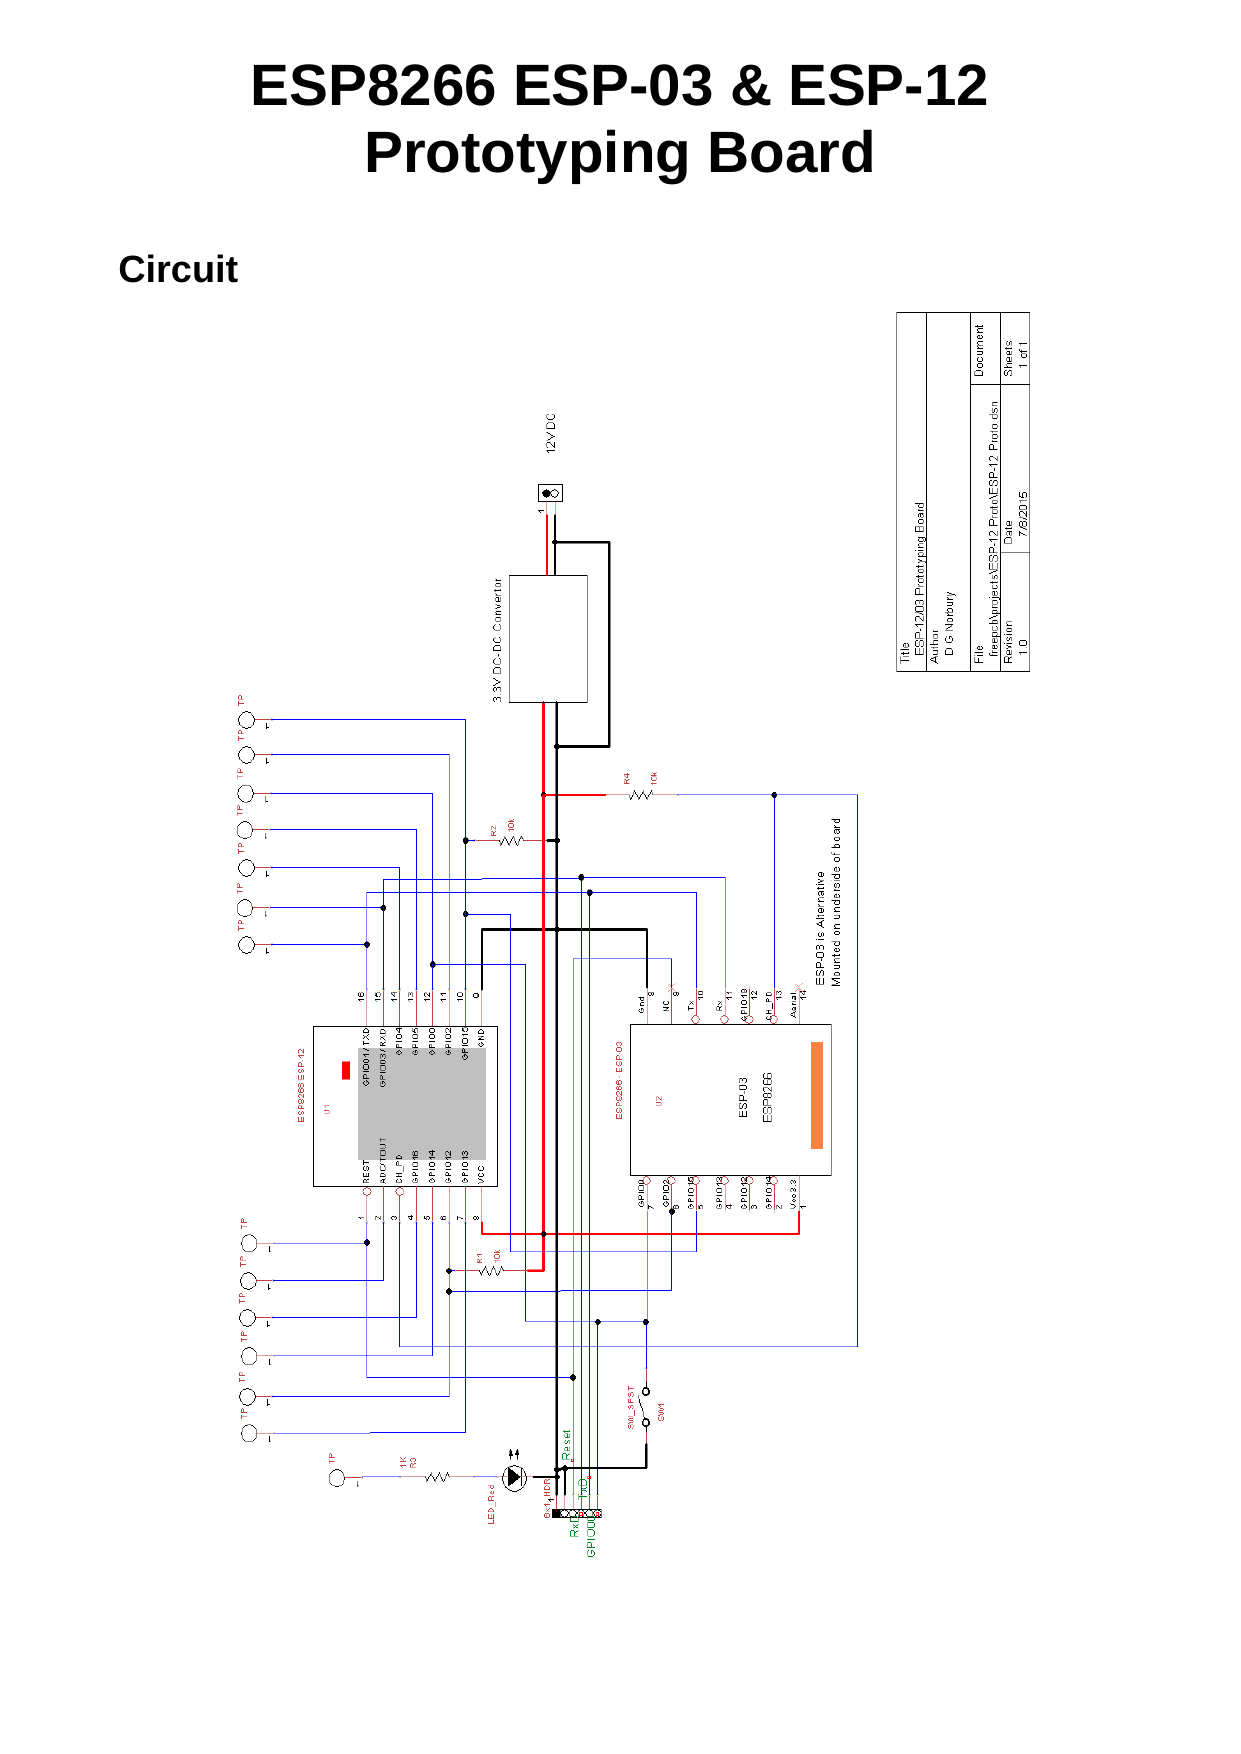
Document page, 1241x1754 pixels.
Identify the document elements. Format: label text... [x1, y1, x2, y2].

picture [201, 302, 1039, 1606]
subtitle Circuit [118, 246, 1122, 290]
